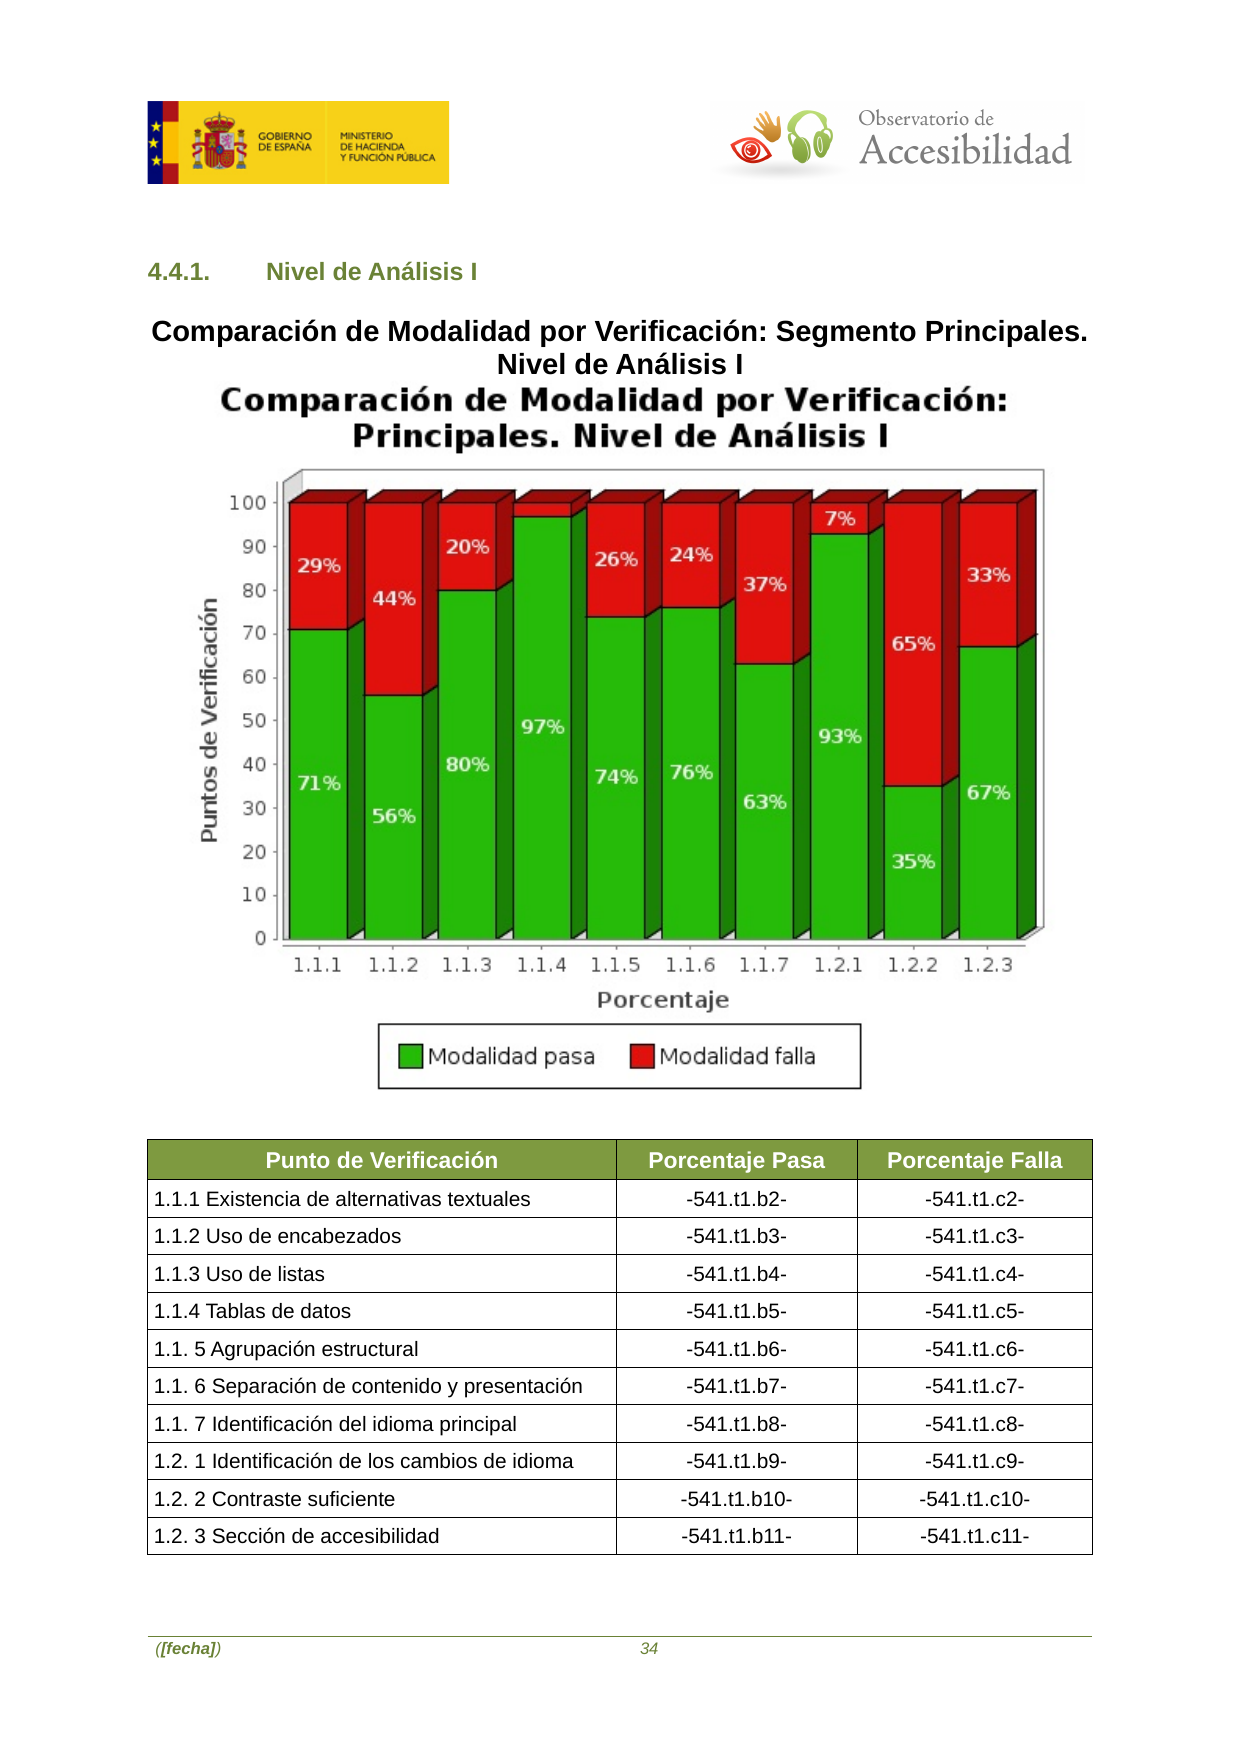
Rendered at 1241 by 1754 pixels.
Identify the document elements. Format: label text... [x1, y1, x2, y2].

table_cell -541.t1.c6- [858, 1330, 1092, 1367]
table_cell 1.1.3 Uso de listas [148, 1255, 616, 1292]
table_cell -541.t1.c3- [858, 1218, 1092, 1254]
table_cell -541.t1.b4- [617, 1255, 857, 1292]
table_header Punto de Verificación [148, 1140, 616, 1179]
table_cell 1.1. 6 Separación de contenido y presentación [148, 1368, 616, 1404]
table_cell -541.t1.c2- [858, 1180, 1092, 1217]
table_cell -541.t1.b10- [617, 1480, 857, 1517]
table_cell 1.2. 3 Sección de accesibilidad [148, 1518, 616, 1554]
picture [178, 380, 1062, 1091]
table_header Porcentaje Pasa [617, 1140, 857, 1179]
table_cell -541.t1.b9- [617, 1443, 857, 1479]
table_cell 1.2. 2 Contraste suficiente [148, 1480, 616, 1517]
picture [710, 101, 1086, 184]
table_cell 1.1.1 Existencia de alternativas textuales [148, 1180, 616, 1217]
text Comparación de Modalidad por Verificación: Segmento Principales. Nivel de Análisis I [148, 314, 1092, 381]
table_cell -541.t1.b5- [617, 1293, 857, 1329]
table_cell -541.t1.c5- [858, 1293, 1092, 1329]
table_cell -541.t1.b8- [617, 1405, 857, 1442]
table_cell 1.1.2 Uso de encabezados [148, 1218, 616, 1254]
table_cell -541.t1.b6- [617, 1330, 857, 1367]
table_cell -541.t1.c10- [858, 1480, 1092, 1517]
table_cell -541.t1.b11- [617, 1518, 857, 1554]
table_cell -541.t1.c7- [858, 1368, 1092, 1404]
table_cell 1.1. 7 Identificación del idioma principal [148, 1405, 616, 1442]
table_cell -541.t1.c11- [858, 1518, 1092, 1554]
table_cell -541.t1.b2- [617, 1180, 857, 1217]
subtitle Nivel de Análisis I [148, 257, 1092, 286]
table_cell 1.2. 1 Identificación de los cambios de idioma [148, 1443, 616, 1479]
table_cell -541.t1.c8- [858, 1405, 1092, 1442]
table_cell -541.t1.b3- [617, 1218, 857, 1254]
table_cell -541.t1.c4- [858, 1255, 1092, 1292]
table_cell 1.1. 5 Agrupación estructural [148, 1330, 616, 1367]
table_cell -541.t1.c9- [858, 1443, 1092, 1479]
picture [147, 101, 450, 184]
table_header Porcentaje Falla [858, 1140, 1092, 1179]
table_cell 1.1.4 Tablas de datos [148, 1293, 616, 1329]
table_cell -541.t1.b7- [617, 1368, 857, 1404]
